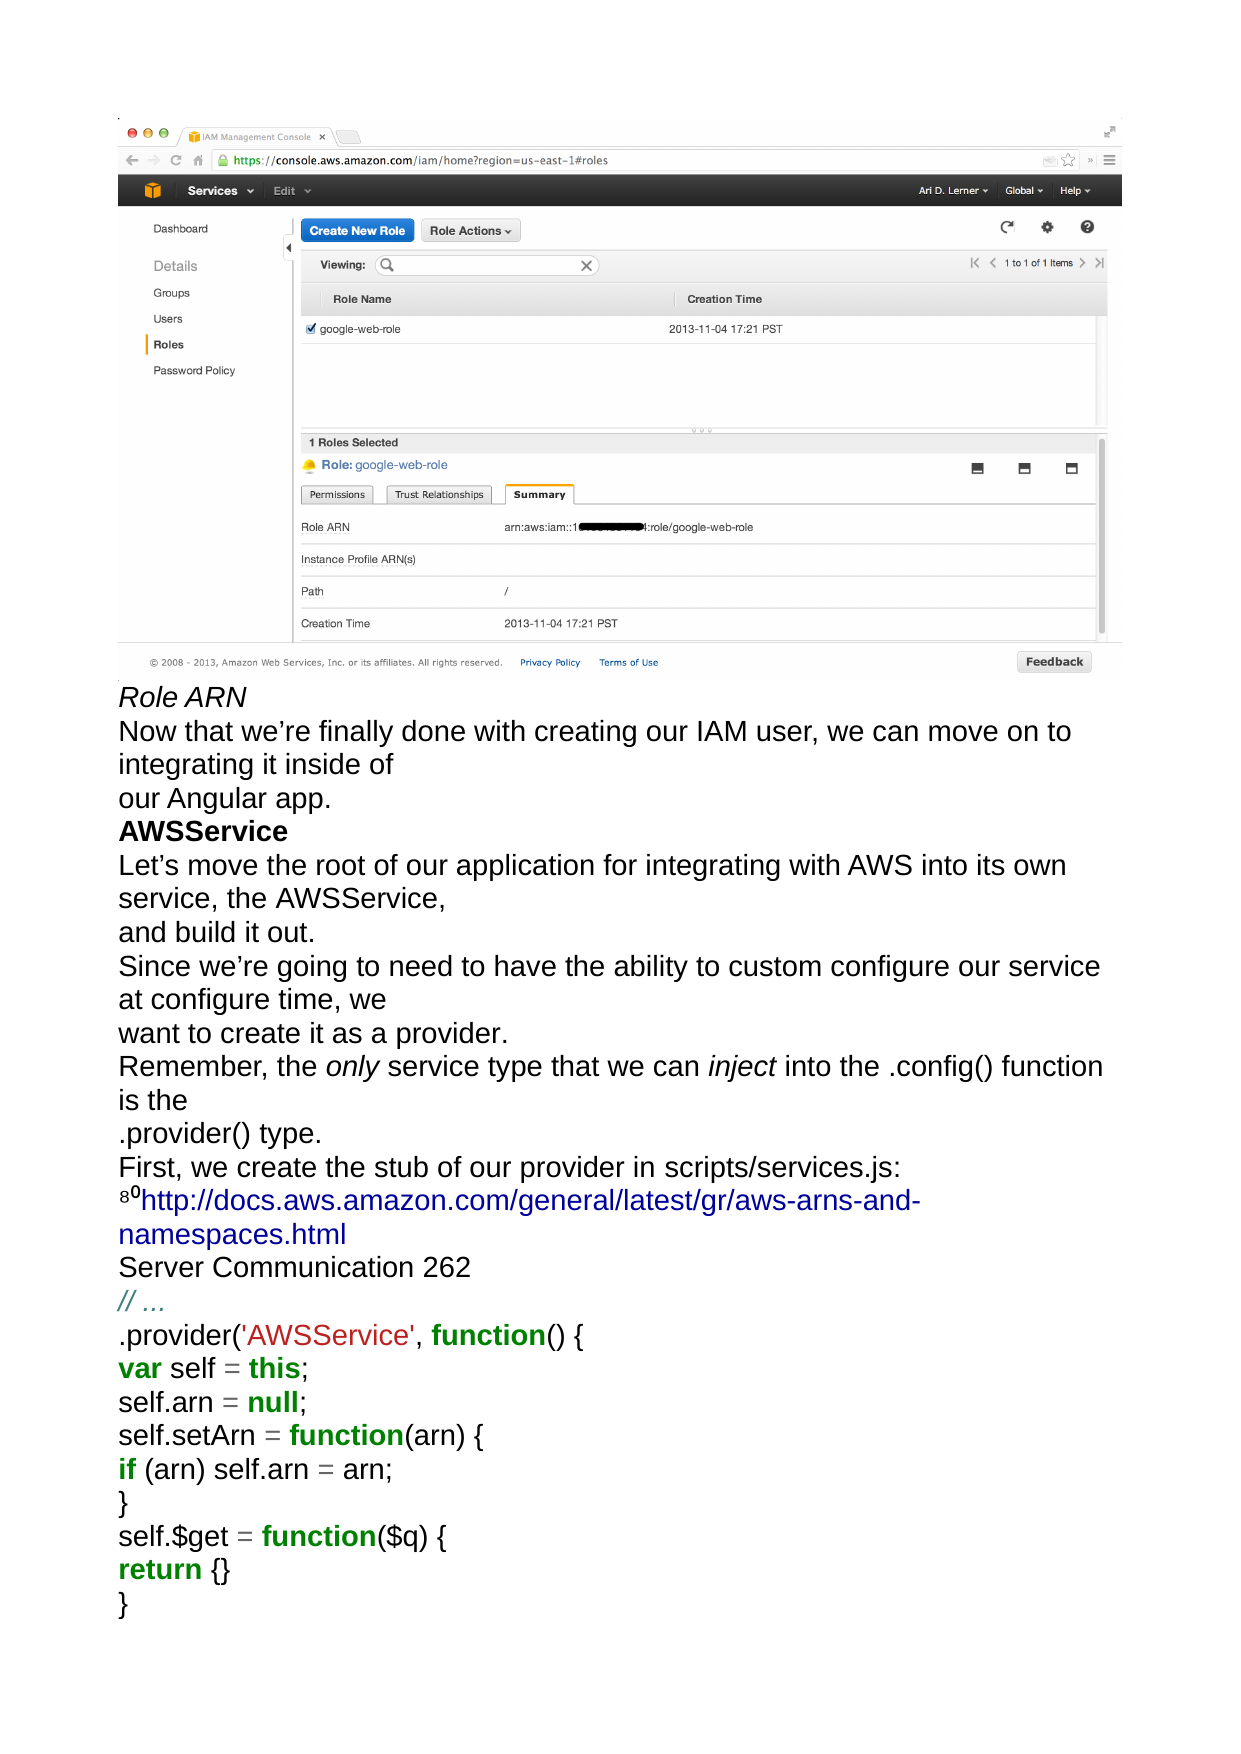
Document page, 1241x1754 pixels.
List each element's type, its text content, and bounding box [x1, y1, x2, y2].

text } [118, 1485, 1122, 1519]
text our Angular app. [118, 781, 1122, 814]
text want to create it as a provider. [118, 1016, 1122, 1049]
text self.$get = function($q) { [118, 1519, 1122, 1552]
text self.setArn = function(arn) { [118, 1418, 1122, 1452]
text Since we’re going to need to have the ability to custom configure our service at configure time, we [118, 949, 1122, 1016]
text Role ARN [118, 681, 1122, 714]
text return {} [118, 1552, 1122, 1586]
text ⁸⁰http://docs.aws.amazon.com/general/latest/gr/aws-arns-and-namespaces.html [118, 1183, 1122, 1251]
text .provider() type. [118, 1116, 1122, 1150]
text self.arn = null; [118, 1385, 1122, 1418]
text // ... [118, 1284, 1122, 1318]
text Server Communication 262 [118, 1251, 1122, 1284]
text if (arn) self.arn = arn; [118, 1452, 1122, 1485]
text Remember, the only service type that we can inject into the .config() function is the [118, 1049, 1122, 1116]
text } [118, 1586, 1122, 1619]
text var self = this; [118, 1351, 1122, 1385]
text First, we create the stub of our provider in scripts/services.js: [118, 1150, 1122, 1183]
text .provider('AWSService', function() { [118, 1318, 1122, 1351]
text Let’s move the root of our application for integrating with AWS into its own service, the AWSService, [118, 848, 1122, 915]
text Now that we’re finally done with creating our IAM user, we can move on to integrating it inside of [118, 714, 1122, 781]
text and build it out. [118, 915, 1122, 949]
text AWSService [118, 814, 1122, 848]
